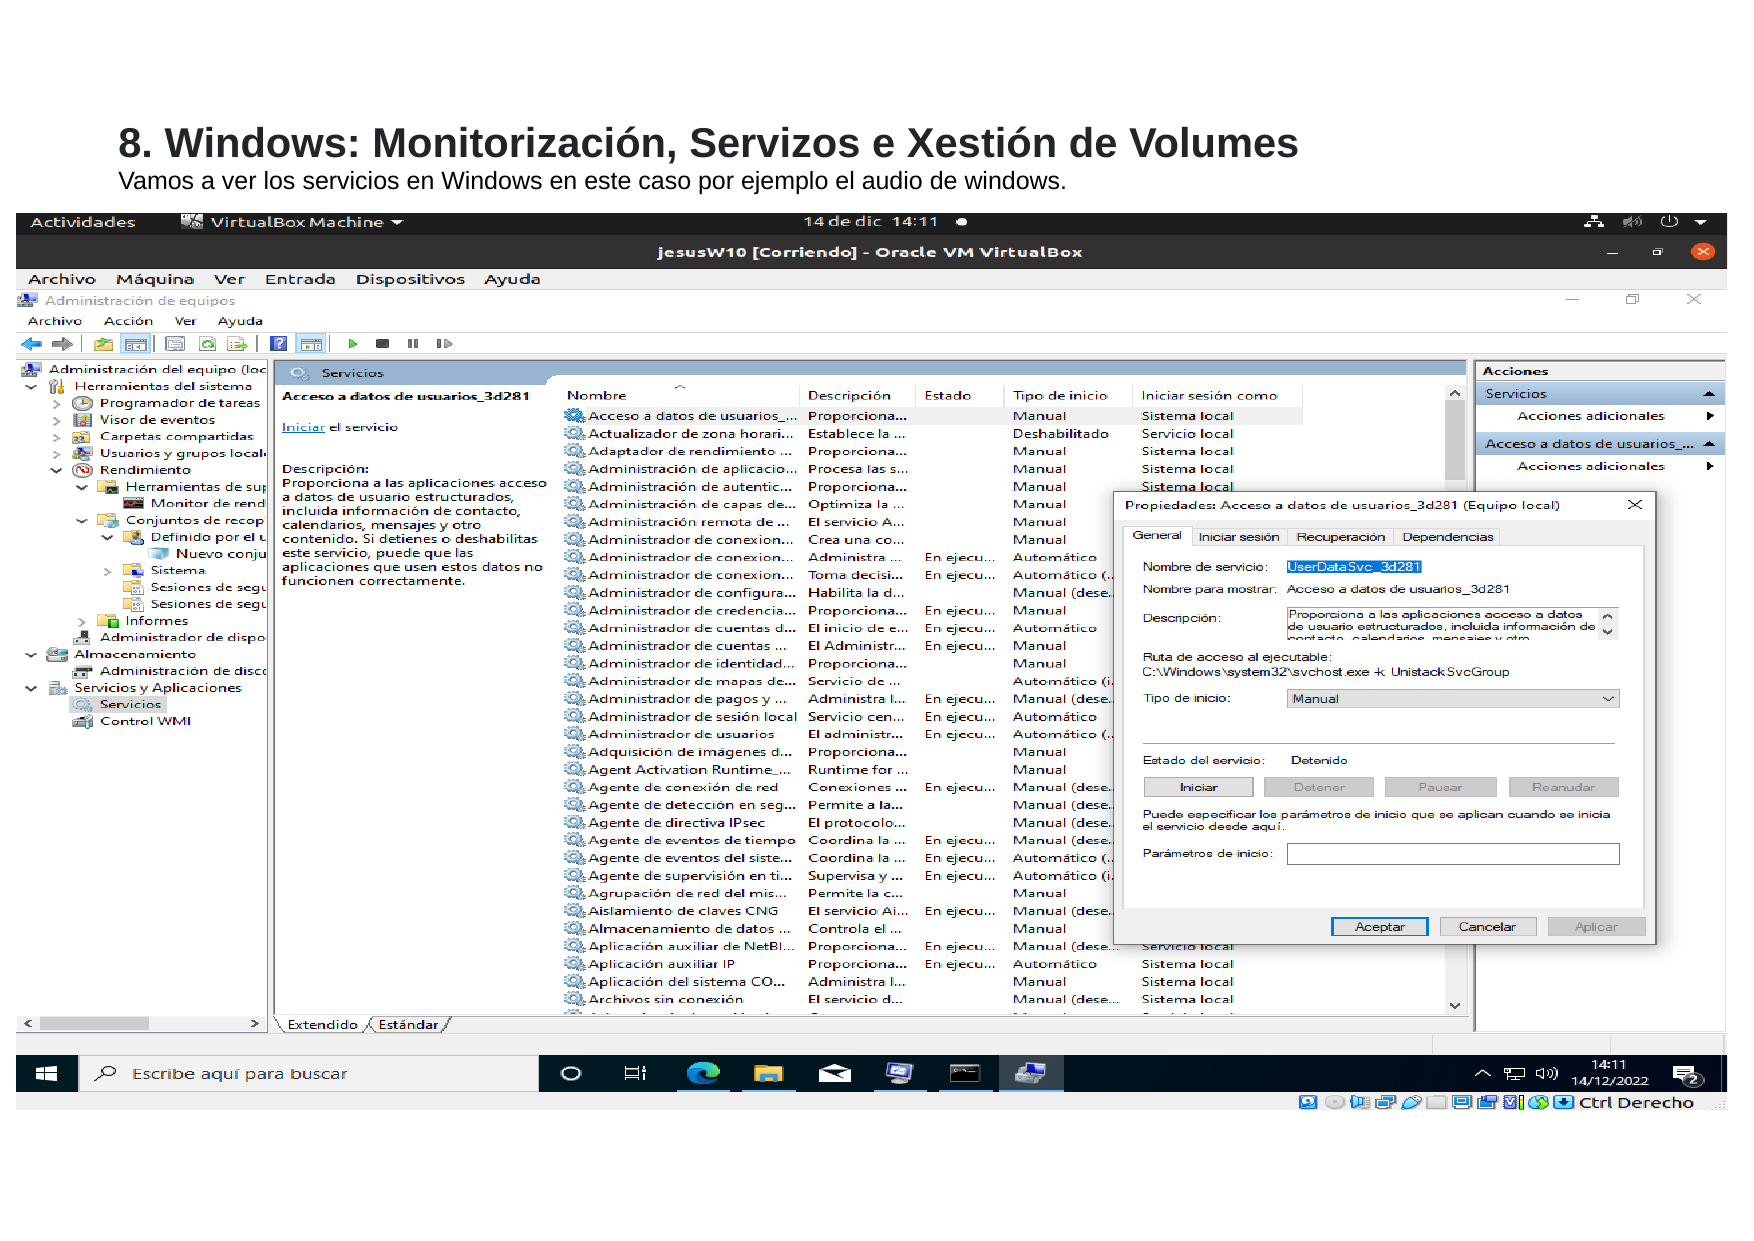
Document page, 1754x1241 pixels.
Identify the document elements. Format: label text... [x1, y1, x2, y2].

text Vamos a ver los servicios en Windows en este caso por ejemplo el audio de windows. [118, 166, 1636, 195]
picture [16, 213, 1728, 1110]
text 8. Windows: Monitorización, Servizos e Xestión de Volumes [118, 118, 1636, 166]
